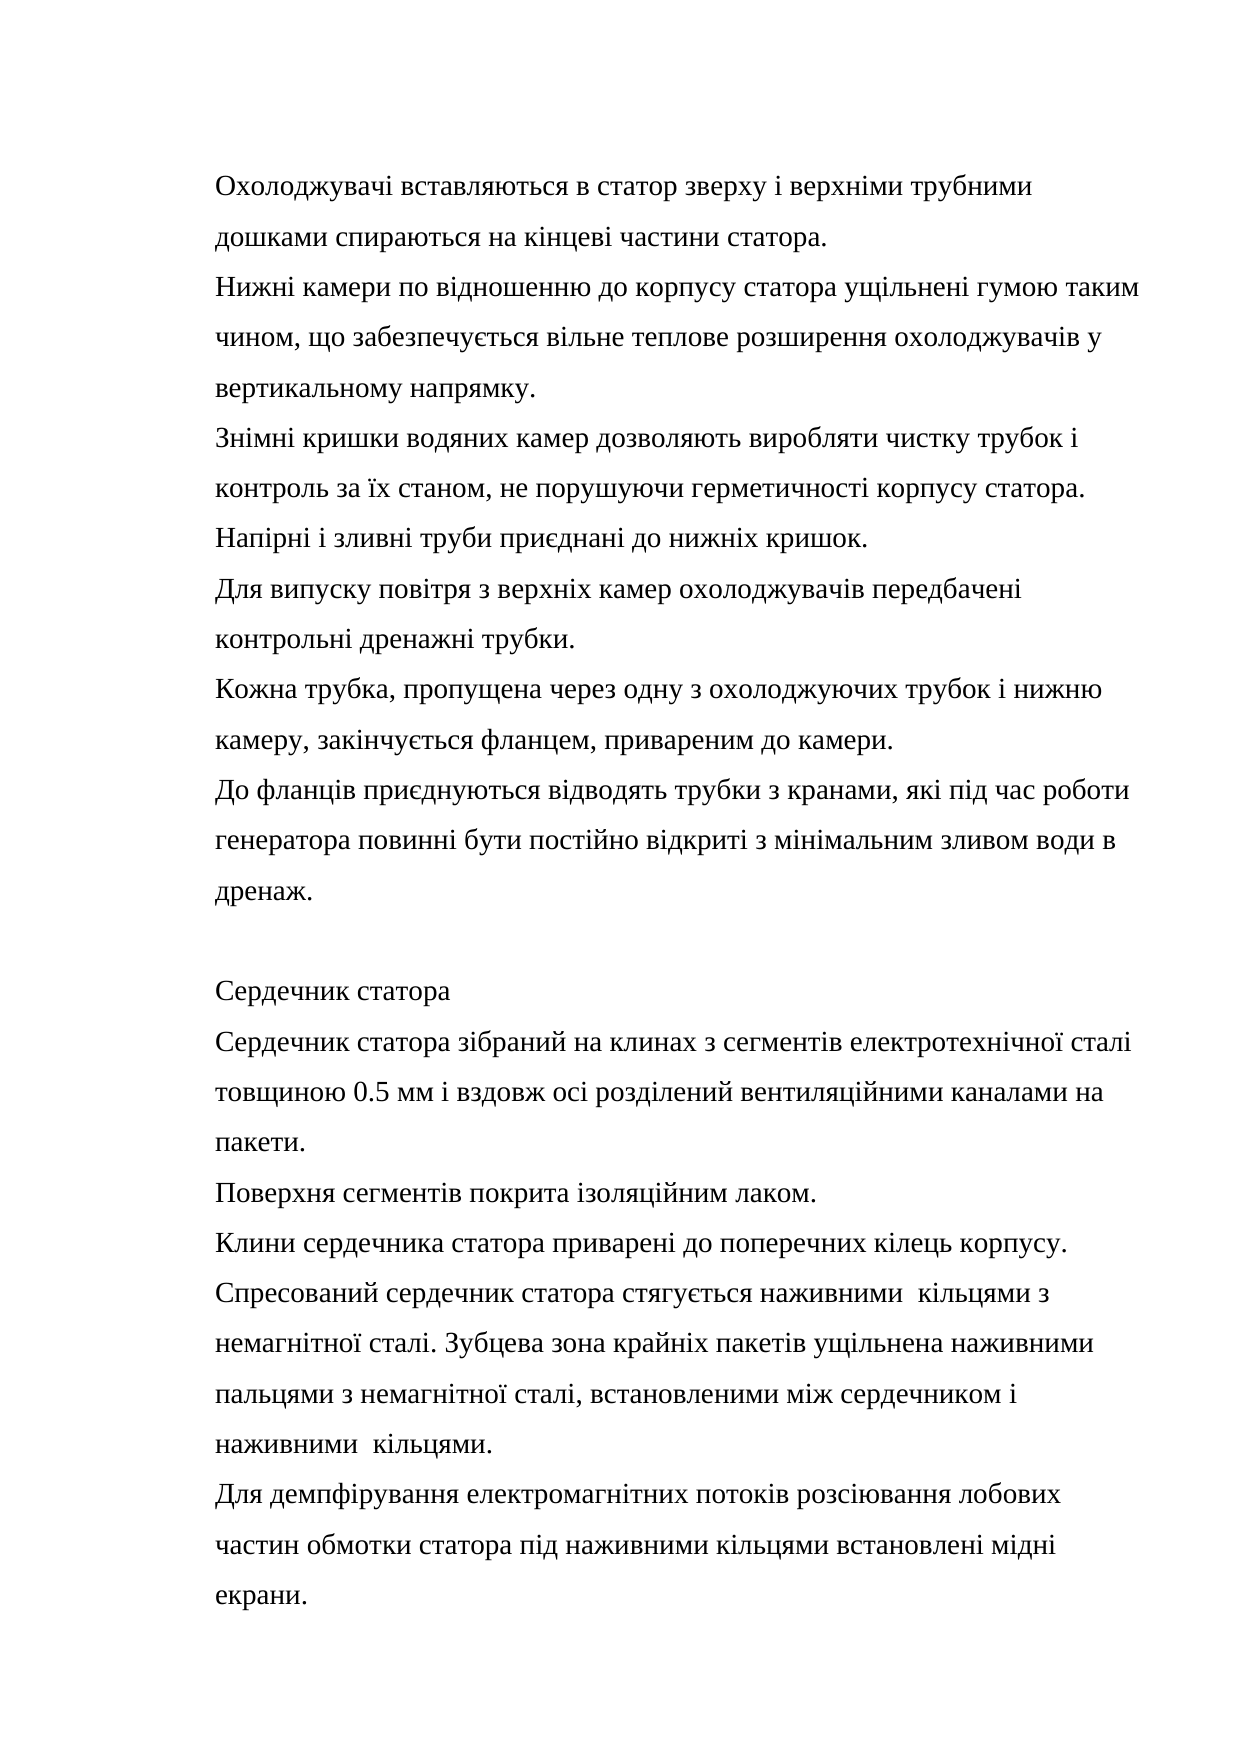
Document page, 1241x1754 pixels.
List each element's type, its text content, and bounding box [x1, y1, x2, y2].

text Кожна трубка, пропущена через одну з охолоджуючих трубок і нижню камеру, закінчується фланцем, привареним до камери. [215, 672, 1152, 755]
text Сердечник статора зібраний на клинах з сегментів електротехнічної сталі товщиною 0.5 мм і вздовж осі розділений вентиляційними каналами на пакети. [215, 1024, 1152, 1158]
text Сердечник статора [215, 973, 1152, 1007]
text Нижні камери по відношенню до корпусу статора ущільнені гумою таким чином, що забезпечується вільне теплове розширення охолоджувачів у вертикальному напрямку. [215, 269, 1152, 403]
text Знімні кришки водяних камер дозволяють виробляти чистку трубок і контроль за їх станом, не порушуючи герметичності корпусу статора. [215, 420, 1152, 504]
text Охолоджувачі вставляються в статор зверху і верхніми трубними дошками спираються на кінцеві частини статора. [215, 168, 1152, 252]
text Для випуску повітря з верхніх камер охолоджувачів передбачені контрольні дренажні трубки. [215, 571, 1152, 655]
text Клини сердечника статора приварені до поперечних кілець корпусу. [215, 1225, 1152, 1258]
text Поверхня сегментів покрита ізоляційним лаком. [215, 1175, 1152, 1208]
text До фланців приєднуються відводять трубки з кранами, які під час роботи генератора повинні бути постійно відкриті з мінімальним зливом води в дренаж. [215, 772, 1152, 906]
text Для демпфірування електромагнітних потоків розсіювання лобових частин обмотки статора під наживними кільцями встановлені мідні екрани. [215, 1477, 1152, 1611]
text Напірні і зливні труби приєднані до нижніх кришок. [215, 521, 1152, 554]
text Спресований сердечник статора стягується наживними кільцями з немагнітної сталі. Зубцева зона крайніх пакетів ущільнена наживними пальцями з немагнітної сталі, встановленими між сердечником і наживними кільцями. [215, 1275, 1152, 1460]
